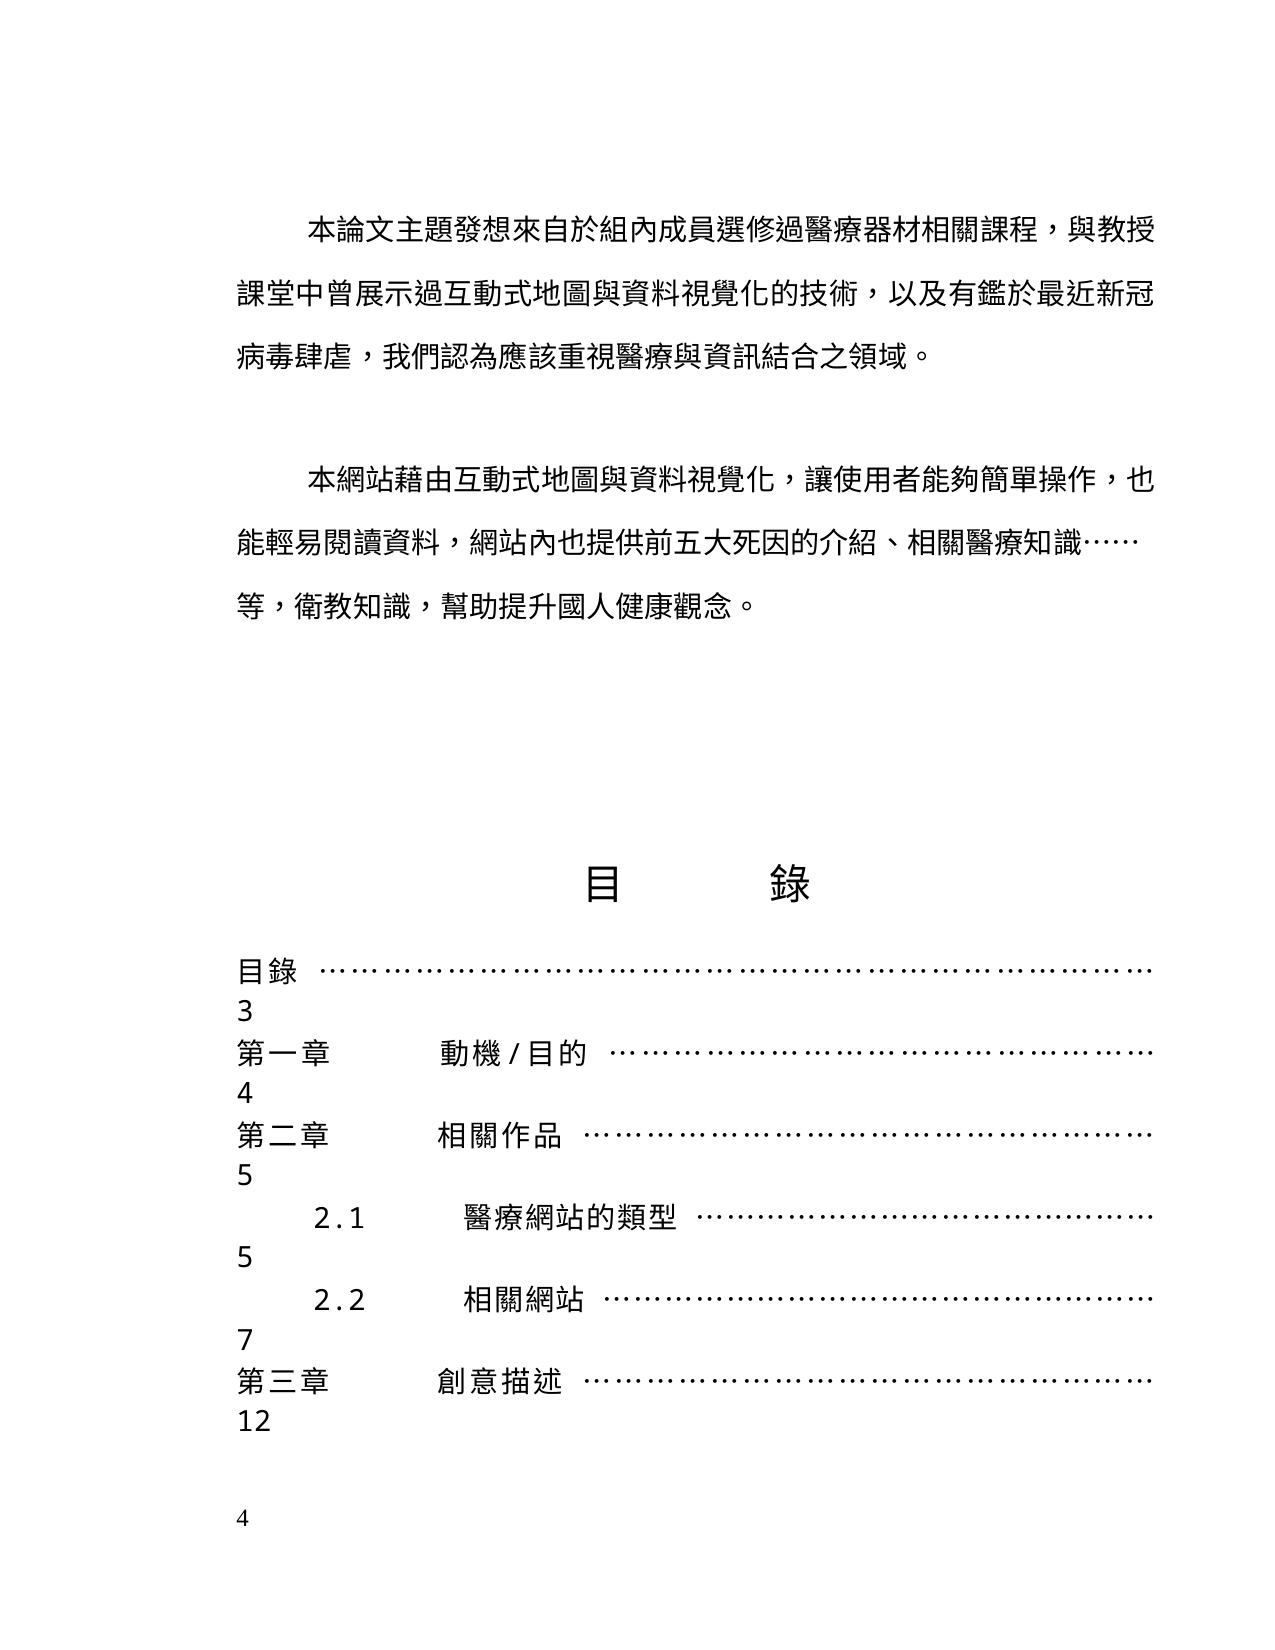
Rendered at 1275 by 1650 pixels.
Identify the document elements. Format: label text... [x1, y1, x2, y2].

text 本論文主題發想來自於組內成員選修過醫療器材相關課程，與教授課堂中曾展示過互動式地圖與資料視覺化的技術，以及有鑑於最近新冠病毒肆虐，我們認為應該重視醫療與資訊結合之領域。 [236, 207, 1157, 376]
text 第一章 動機/目的 …………………………………………… 4 [236, 1030, 1157, 1112]
text 第三章 創意描述 ……………………………………………… 12 [236, 1358, 1157, 1440]
text 目 錄 [236, 851, 1157, 911]
text 第二章 相關作品 ……………………………………………… 5 [236, 1112, 1157, 1194]
text 2.2 相關網站 ……………………………………………… 7 [236, 1276, 1157, 1358]
text 本網站藉由互動式地圖與資料視覺化，讓使用者能夠簡單操作，也能輕易閱讀資料，網站內也提供前五大死因的介紹、相關醫療知識…… [236, 457, 1157, 562]
text 2.1 醫療網站的類型 ……………………………………… 5 [236, 1194, 1157, 1276]
text 等，衛教知識，幫助提升國人健康觀念。 [236, 583, 1157, 626]
text 目錄 …………………………………………………………………… 3 [236, 948, 1157, 1030]
